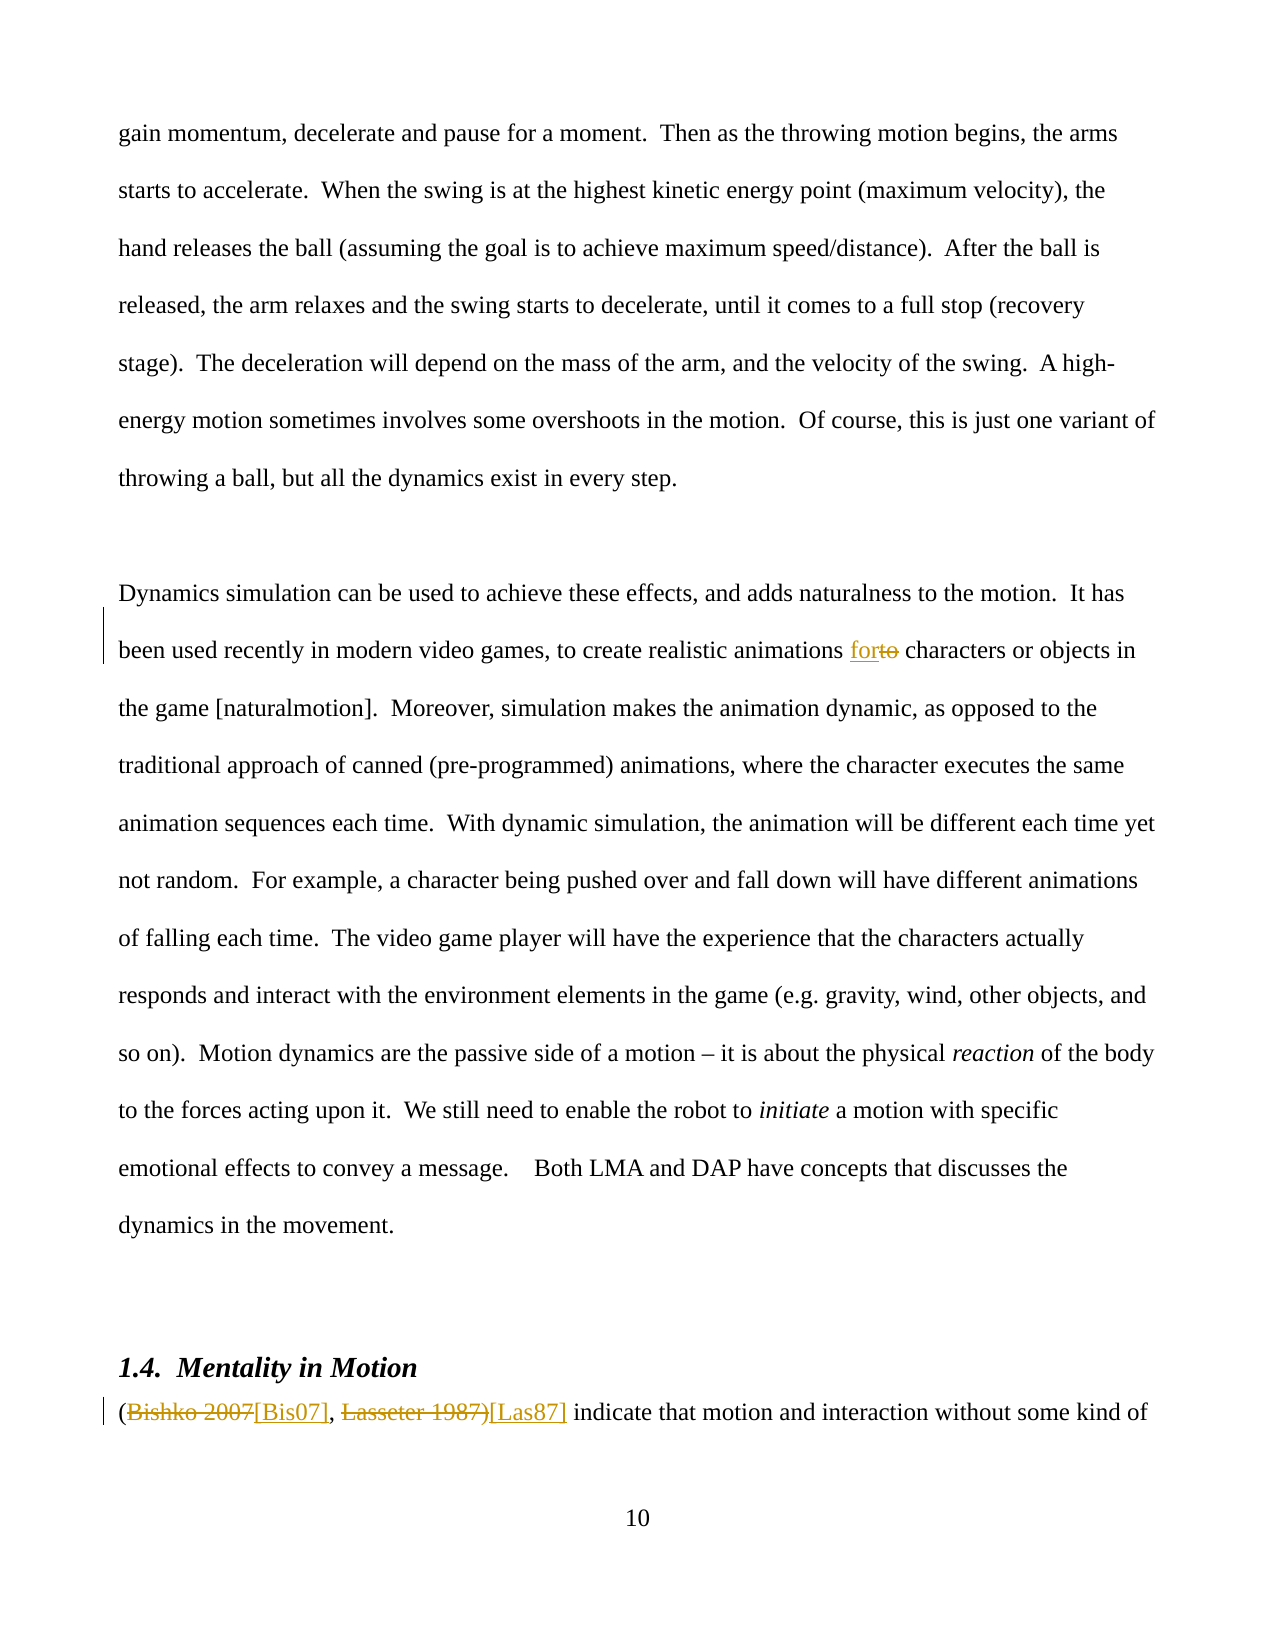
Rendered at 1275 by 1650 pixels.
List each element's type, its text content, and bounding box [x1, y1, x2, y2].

text ([Bis07], [Las87] indicate that motion and interaction without some kind of internal drive of the agent is dead. The interaction must be as a result of a stimuli either from external sources (people, objects, music), or internal sources (emotion, drive, initiative, desires). In other words, the interaction must be in context for it to make sense. This means that the robot must know how to interpret the external stimuli, and choosing the relevant responses. Psychology theories often call this as the personality. [118, 1397, 1157, 1425]
text gain momentum, decelerate and pause for a moment. Then as the throwing motion begins, the arms starts to accelerate. When the swing is at the highest kinetic energy point (maximum velocity), the hand releases the ball (assuming the goal is to achieve maximum speed/distance). After the ball is released, the arm relaxes and the swing starts to decelerate, until it comes to a full stop (recovery stage). The deceleration will depend on the mass of the arm, and the velocity of the swing. A high-energy motion sometimes involves some overshoots in the motion. Of course, this is just one variant of throwing a ball, but all the dynamics exist in every step. [118, 118, 1157, 492]
text Dynamics simulation can be used to achieve these effects, and adds naturalness to the motion. It has been used recently in modern video games, to create realistic animations for characters or objects in the game [naturalmotion]. Moreover, simulation makes the animation dynamic, as opposed to the traditional approach of canned (pre-programmed) animations, where the character executes the same animation sequences each time. With dynamic simulation, the animation will be different each time yet not random. For example, a character being pushed over and fall down will have different animations of falling each time. The video game player will have the experience that the characters actually responds and interact with the environment elements in the game (e.g. gravity, wind, other objects, and so on). Motion dynamics are the passive side of a motion – it is about the physical reaction of the body to the forces acting upon it. We still need to enable the robot to initiate a motion with specific emotional effects to convey a message. Both LMA and DAP have concepts that discusses the dynamics in the movement. [118, 578, 1157, 1239]
subtitle 1.4. Mentality in Motion [118, 1351, 1157, 1384]
